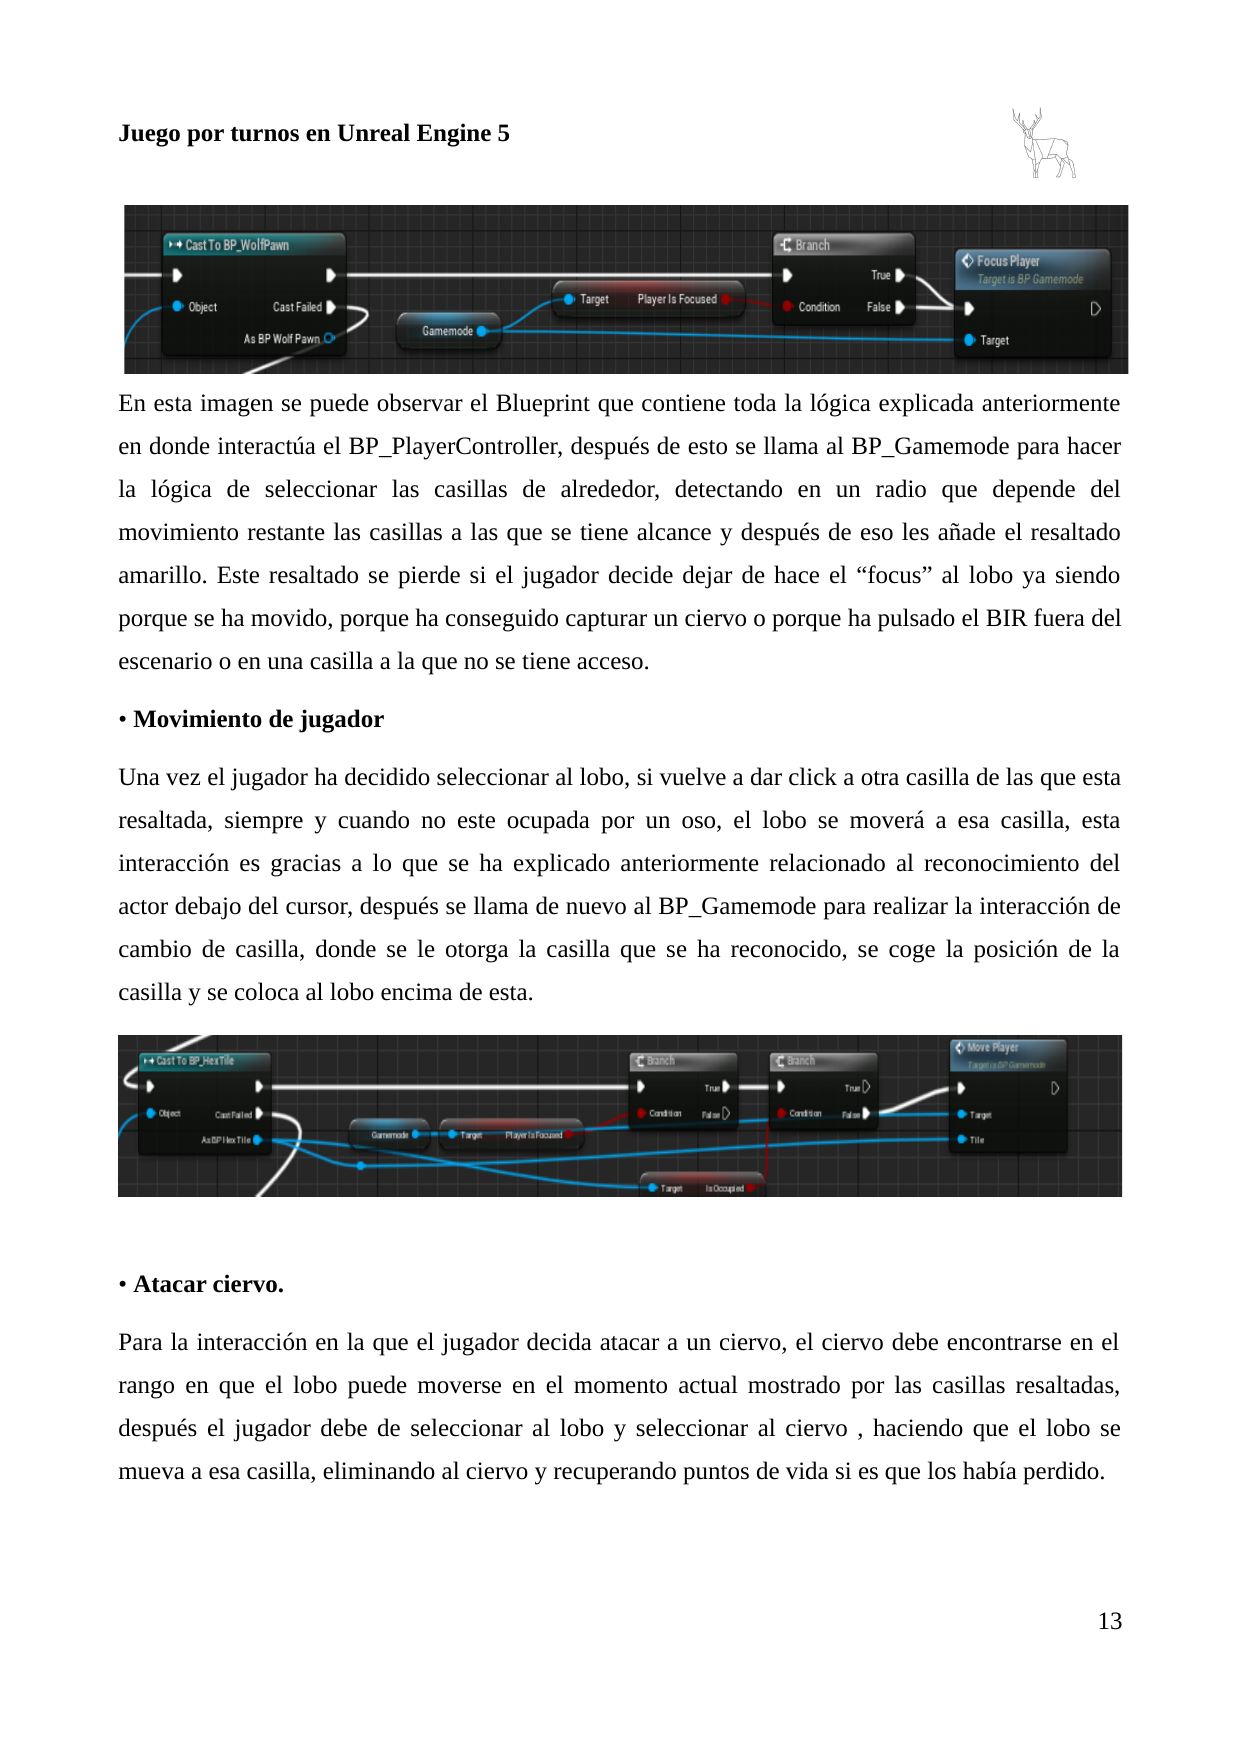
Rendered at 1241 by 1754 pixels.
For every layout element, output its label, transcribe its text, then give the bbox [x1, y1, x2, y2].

text Una vez el jugador ha decidido seleccionar al lobo, si vuelve a dar click a otra casilla de las que esta resaltada, siempre y cuando no este ocupada por un oso, el lobo se moverá a esa casilla, esta interacción es gracias a lo que se ha explicado anteriormente relacionado al reconocimiento del actor debajo del cursor, después se llama de nuevo al BP_Gamemode para realizar la interacción de cambio de casilla, donde se le otorga la casilla que se ha reconocido, se coge la posición de la casilla y se coloca al lobo encima de esta. [118, 762, 1122, 1006]
picture [124, 205, 1129, 374]
text Para la interacción en la que el jugador decida atacar a un ciervo, el ciervo debe encontrarse en el rango en que el lobo puede moverse en el momento actual mostrado por las casillas resaltadas, después el jugador debe de seleccionar al lobo y seleccionar al ciervo , haciendo que el lobo se mueva a esa casilla, eliminando al ciervo y recuperando puntos de vida si es que los había perdido. [118, 1327, 1122, 1485]
picture [118, 1035, 1123, 1197]
text • Atacar ciervo. [118, 1269, 1122, 1298]
text En esta imagen se puede observar el Blueprint que contiene toda la lógica explicada anteriormente en donde interactúa el BP_PlayerController, después de esto se llama al BP_Gamemode para hacer la lógica de seleccionar las casillas de alrededor, detectando en un radio que depende del movimiento restante las casillas a las que se tiene alcance y después de eso les añade el resaltado amarillo. Este resaltado se pierde si el jugador decide dejar de hace el “focus” al lobo ya siendo porque se ha movido, porque ha conseguido capturar un ciervo o porque ha pulsado el BIR fuera del escenario o en una casilla a la que no se tiene acceso. [118, 205, 1122, 675]
picture [1004, 98, 1091, 186]
text • Movimiento de jugador [118, 704, 1122, 733]
